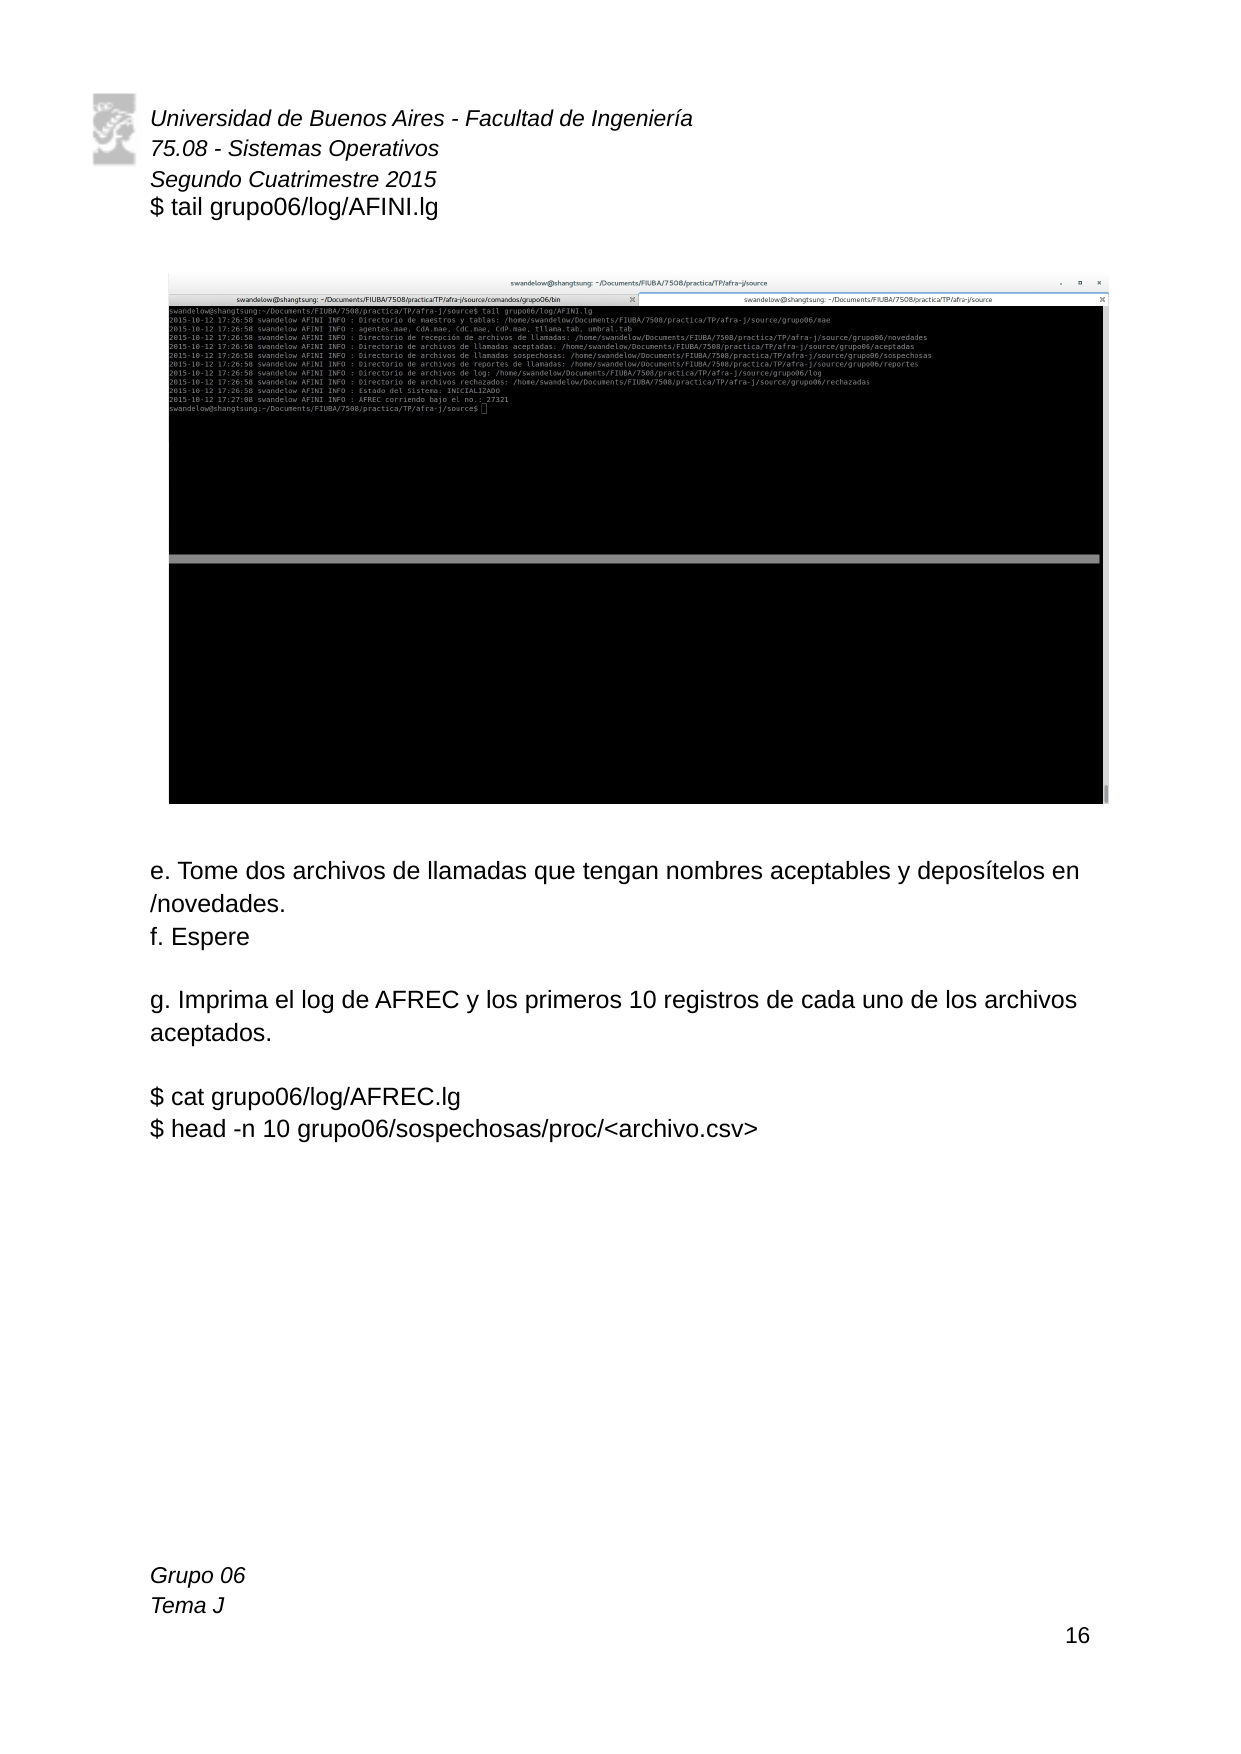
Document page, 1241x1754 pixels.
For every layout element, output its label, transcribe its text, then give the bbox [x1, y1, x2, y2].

picture [92, 92, 143, 169]
text aceptados. [150, 1018, 1090, 1047]
picture [168, 273, 1109, 804]
text $ tail grupo06/log/AFINI.lg [150, 192, 1090, 221]
text e. Tome dos archivos de llamadas que tengan nombres aceptables y deposítelos en [150, 856, 1090, 885]
text /novedades. [150, 889, 1090, 918]
text f. Espere [150, 922, 1090, 951]
text $ cat grupo06/log/AFREC.lg [150, 1081, 1090, 1110]
text $ head -n 10 grupo06/sospechosas/proc/<archivo.csv> [150, 1114, 1090, 1143]
text g. Imprima el log de AFREC y los primeros 10 registros de cada uno de los archivos [150, 985, 1090, 1014]
